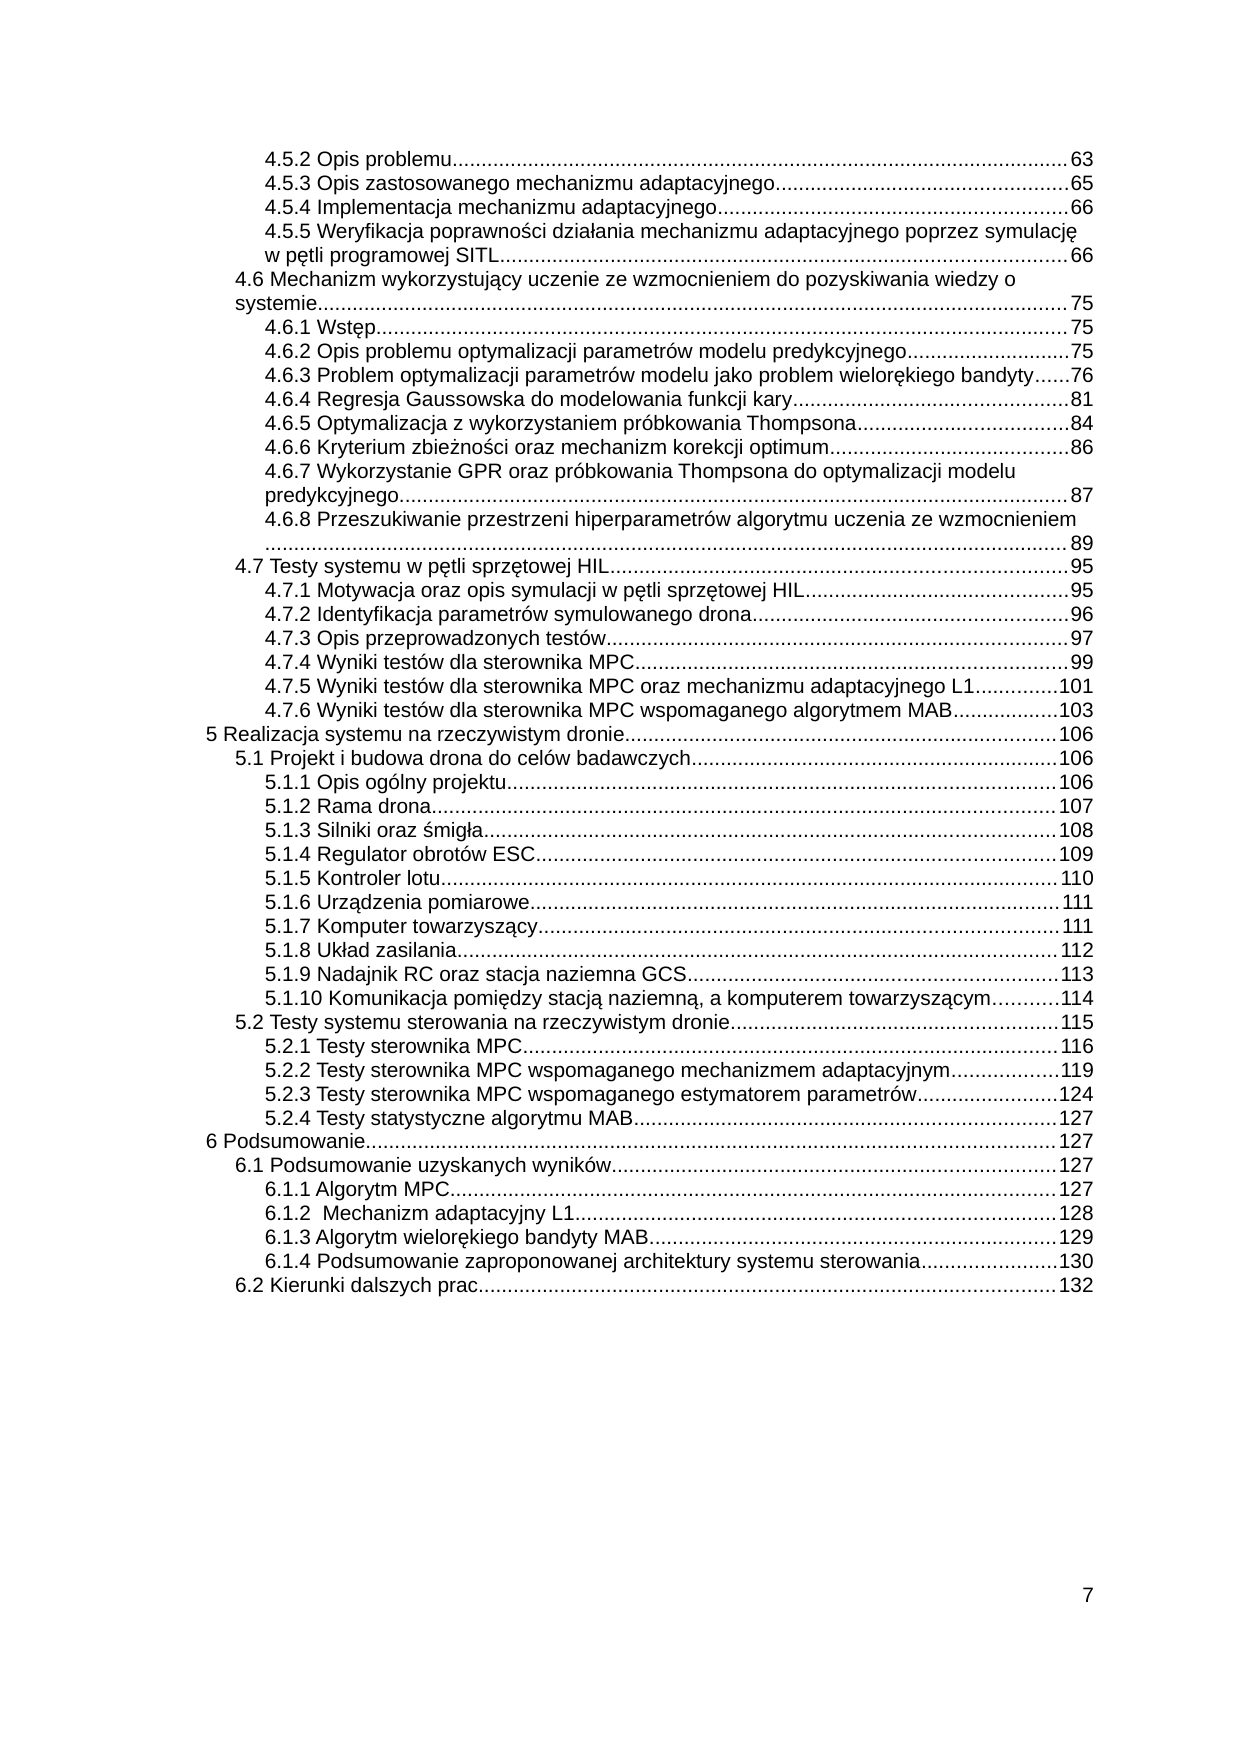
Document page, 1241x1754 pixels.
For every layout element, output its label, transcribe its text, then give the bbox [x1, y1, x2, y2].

text 6.1 Podsumowanie uzyskanych wyników 127 [235, 1153, 1093, 1177]
text 5.1.8 Układ zasilania 112 [264, 938, 1093, 962]
text 4.5.2 Opis problemu 63 [264, 147, 1093, 171]
text 4.6 Mechanizm wykorzystujący uczenie ze wzmocnieniem do pozyskiwania wiedzy o systemie 75 [235, 267, 1093, 315]
text 4.6.5 Optymalizacja z wykorzystaniem próbkowania Thompsona 84 [264, 411, 1093, 434]
text 5.2.4 Testy statystyczne algorytmu MAB 127 [264, 1105, 1093, 1129]
text 6.1.1 Algorytm MPC 127 [264, 1177, 1093, 1201]
text 4.6.3 Problem optymalizacji parametrów modelu jako problem wielorękiego bandyty 76 [264, 363, 1093, 387]
text 5.1.6 Urządzenia pomiarowe 111 [264, 890, 1093, 914]
text 5.1.4 Regulator obrotów ESC 109 [264, 842, 1093, 866]
text 5.1.7 Komputer towarzyszący 111 [264, 914, 1093, 938]
text 6.2 Kierunki dalszych prac 132 [235, 1273, 1093, 1297]
text 4.6.4 Regresja Gaussowska do modelowania funkcji kary 81 [264, 387, 1093, 411]
text 4.7.6 Wyniki testów dla sterownika MPC wspomaganego algorytmem MAB 103 [264, 698, 1093, 722]
text 4.7.5 Wyniki testów dla sterownika MPC oraz mechanizmu adaptacyjnego L1 101 [264, 674, 1093, 698]
text 5.1.10 Komunikacja pomiędzy stacją naziemną, a komputerem towarzyszącym 114 [264, 986, 1093, 1009]
text 4.5.5 Weryfikacja poprawności działania mechanizmu adaptacyjnego poprzez symulację w pętli programowej SITL 66 [264, 219, 1093, 267]
text 5.1.3 Silniki oraz śmigła 108 [264, 818, 1093, 842]
text 5.1.5 Kontroler lotu 110 [264, 866, 1093, 890]
text 4.7.4 Wyniki testów dla sterownika MPC 99 [264, 650, 1093, 674]
text 5 Realizacja systemu na rzeczywistym dronie 106 [206, 722, 1093, 746]
text 4.6.8 Przeszukiwanie przestrzeni hiperparametrów algorytmu uczenia ze wzmocnieniem 89 [264, 506, 1093, 554]
text 4.6.2 Opis problemu optymalizacji parametrów modelu predykcyjnego 75 [264, 339, 1093, 363]
text 6.1.3 Algorytm wielorękiego bandyty MAB 129 [264, 1225, 1093, 1249]
text 5.2.2 Testy sterownika MPC wspomaganego mechanizmem adaptacyjnym 119 [264, 1057, 1093, 1081]
text 6.1.2 Mechanizm adaptacyjny L1 128 [264, 1201, 1093, 1225]
text 5.1 Projekt i budowa drona do celów badawczych 106 [235, 746, 1093, 770]
text 4.6.7 Wykorzystanie GPR oraz próbkowania Thompsona do optymalizacji modelu predykcyjnego 87 [264, 458, 1093, 506]
text 4.7 Testy systemu w pętli sprzętowej HIL 95 [235, 554, 1093, 578]
text 4.6.6 Kryterium zbieżności oraz mechanizm korekcji optimum 86 [264, 434, 1093, 458]
text 5.2.3 Testy sterownika MPC wspomaganego estymatorem parametrów 124 [264, 1081, 1093, 1105]
text 5.2.1 Testy sterownika MPC 116 [264, 1033, 1093, 1057]
text 4.7.3 Opis przeprowadzonych testów 97 [264, 626, 1093, 650]
text 5.1.2 Rama drona 107 [264, 794, 1093, 818]
text 4.5.3 Opis zastosowanego mechanizmu adaptacyjnego 65 [264, 171, 1093, 195]
text 4.7.1 Motywacja oraz opis symulacji w pętli sprzętowej HIL 95 [264, 578, 1093, 602]
text 5.1.9 Nadajnik RC oraz stacja naziemna GCS 113 [264, 962, 1093, 986]
text 4.6.1 Wstęp 75 [264, 315, 1093, 339]
text 5.2 Testy systemu sterowania na rzeczywistym dronie 115 [235, 1009, 1093, 1033]
text 4.5.4 Implementacja mechanizmu adaptacyjnego 66 [264, 195, 1093, 219]
text 5.1.1 Opis ogólny projektu 106 [264, 770, 1093, 794]
text 4.7.2 Identyfikacja parametrów symulowanego drona 96 [264, 602, 1093, 626]
text 6.1.4 Podsumowanie zaproponowanej architektury systemu sterowania 130 [264, 1249, 1093, 1273]
text 6 Podsumowanie 127 [206, 1129, 1093, 1153]
